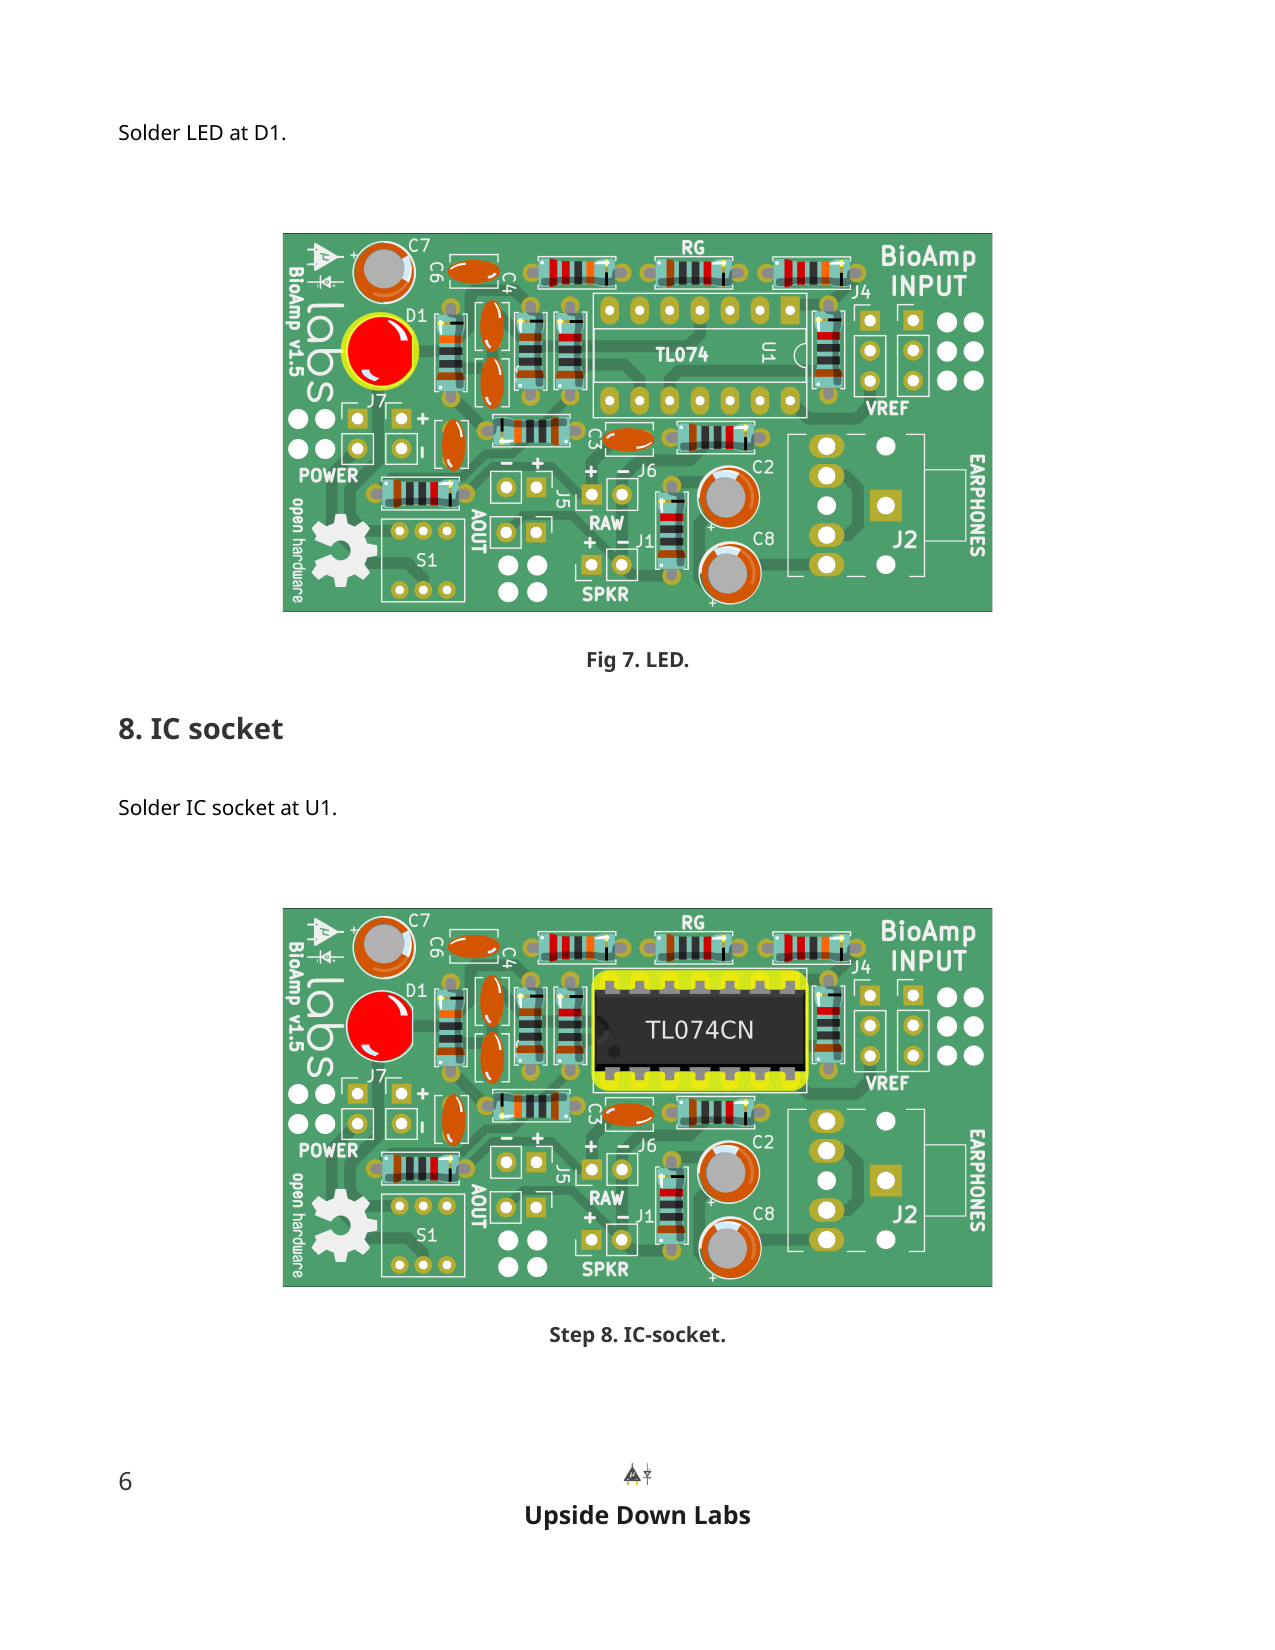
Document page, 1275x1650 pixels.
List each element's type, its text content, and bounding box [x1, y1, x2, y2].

text Fig 7. LED. [118, 646, 1157, 674]
text 8. IC socket [118, 708, 1157, 748]
text Step 8. IC-socket. [118, 1321, 1157, 1349]
picture [620, 1457, 655, 1491]
text Solder IC socket at U1. [118, 793, 1157, 822]
picture [282, 908, 993, 1287]
picture [282, 233, 993, 612]
text Solder LED at D1. [118, 118, 1157, 147]
